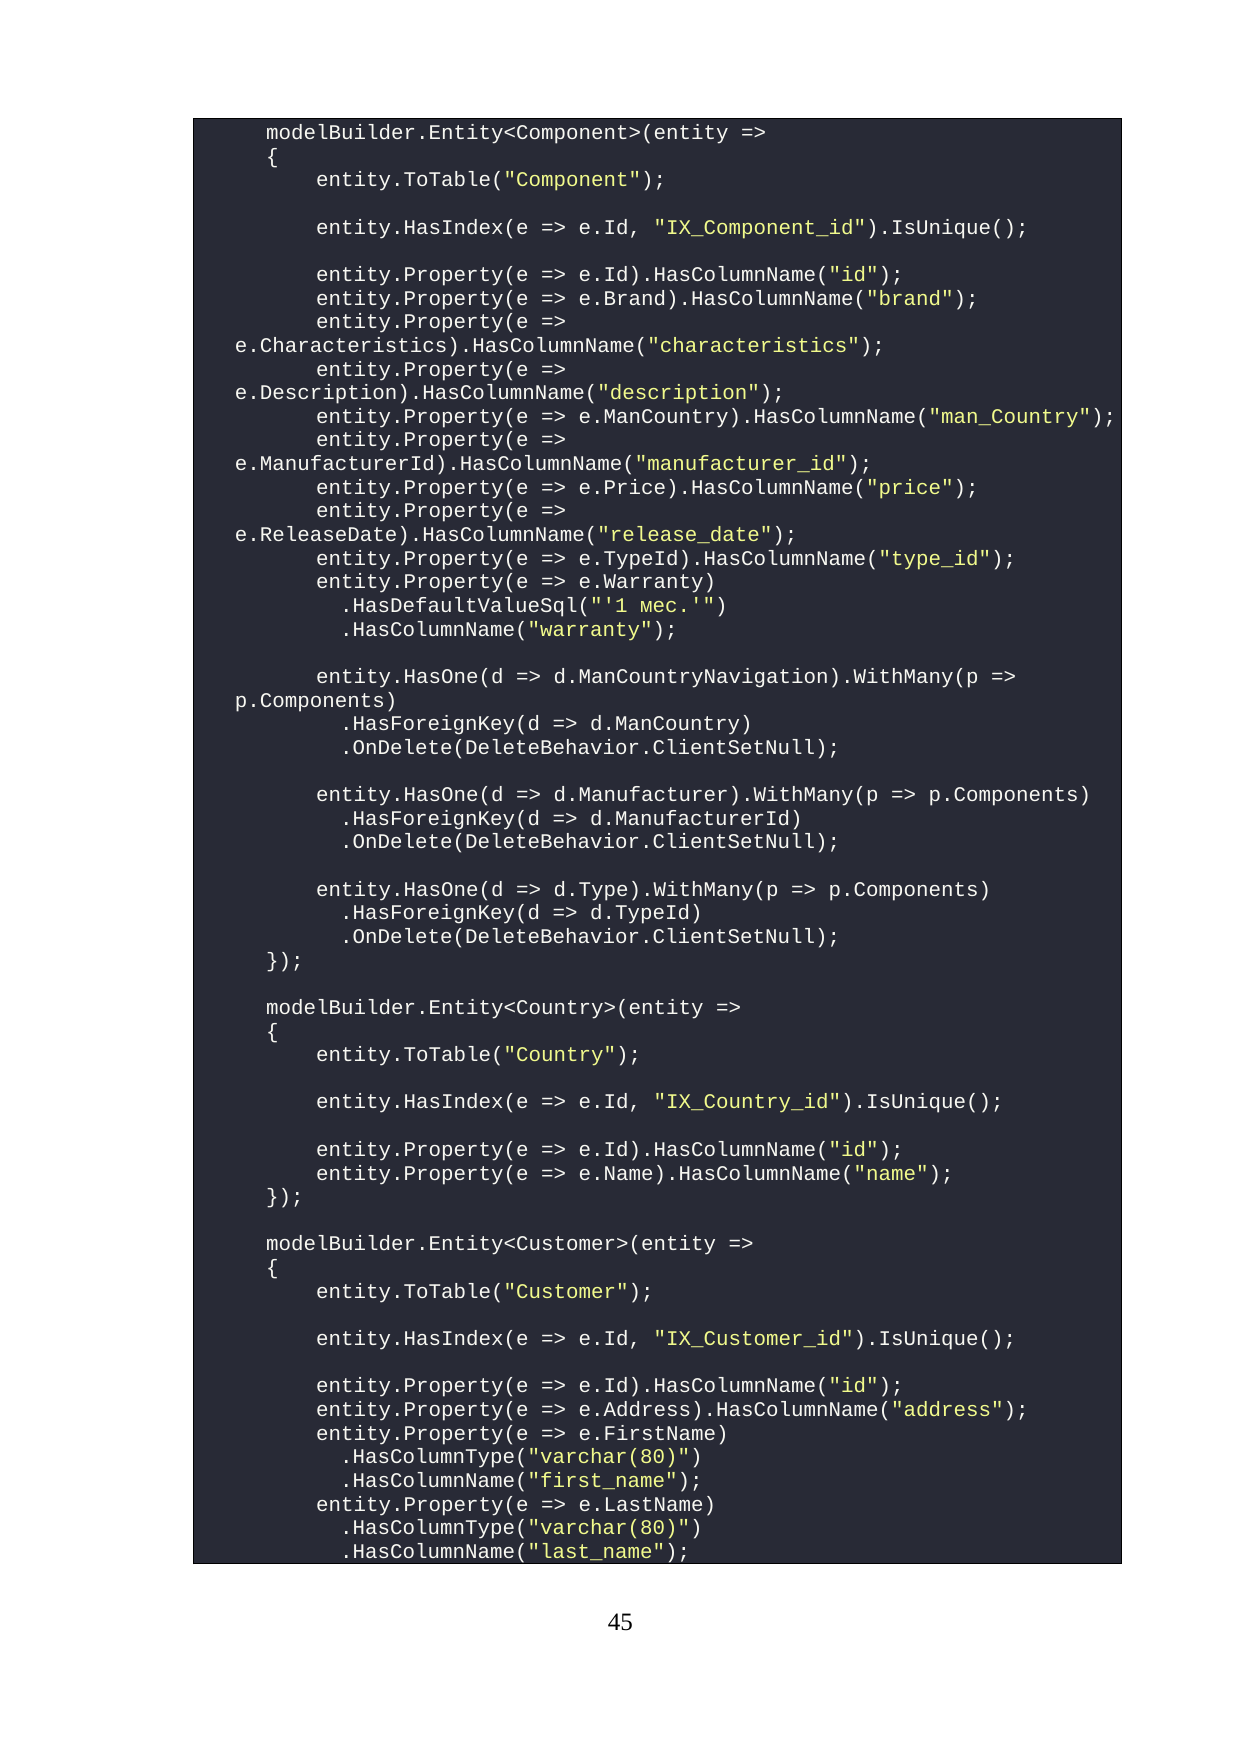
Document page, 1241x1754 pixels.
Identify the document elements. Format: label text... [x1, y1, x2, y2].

list entity.Property(e => e.Id).HasColumnName("id"); [194, 260, 1121, 284]
list { [194, 1017, 1121, 1040]
list entity.Property(e => e.Id).HasColumnName("id"); [194, 1371, 1121, 1395]
list .HasDefaultValueSql("'1 мес.'") [194, 591, 1121, 615]
list .HasColumnType("varchar(80)") [194, 1442, 1121, 1466]
list .HasColumnName("first_name"); [194, 1466, 1121, 1489]
list entity.HasIndex(e => e.Id, "IX_Customer_id").IsUnique(); [194, 1324, 1121, 1348]
list entity.Property(e => e.Description).HasColumnName("description"); [194, 354, 1121, 402]
list { [194, 1253, 1121, 1277]
list entity.HasOne(d => d.Type).WithMany(p => p.Components) [194, 875, 1121, 898]
list { [194, 142, 1121, 165]
list entity.Property(e => e.Brand).HasColumnName("brand"); [194, 284, 1121, 307]
list entity.Property(e => e.ManufacturerId).HasColumnName("manufacturer_id"); [194, 426, 1121, 473]
list entity.Property(e => e.Name).HasColumnName("name"); [194, 1158, 1121, 1182]
list entity.HasOne(d => d.Manufacturer).WithMany(p => p.Components) [194, 780, 1121, 804]
list entity.Property(e => e.TypeId).HasColumnName("type_id"); [194, 544, 1121, 567]
list entity.Property(e => e.ManCountry).HasColumnName("man_Country"); [194, 402, 1121, 426]
list entity.ToTable("Customer"); [194, 1277, 1121, 1300]
list modelBuilder.Entity<Component>(entity => [194, 119, 1121, 142]
list entity.Property(e => e.Price).HasColumnName("price"); [194, 473, 1121, 496]
list entity.Property(e => e.Address).HasColumnName("address"); [194, 1395, 1121, 1419]
list entity.Property(e => e.Id).HasColumnName("id"); [194, 1135, 1121, 1158]
list .HasColumnName("last_name"); [194, 1537, 1121, 1563]
list .HasColumnType("varchar(80)") [194, 1513, 1121, 1537]
list .OnDelete(DeleteBehavior.ClientSetNull); [194, 827, 1121, 851]
list entity.Property(e => e.FirstName) [194, 1419, 1121, 1442]
list .OnDelete(DeleteBehavior.ClientSetNull); [194, 922, 1121, 946]
list entity.HasOne(d => d.ManCountryNavigation).WithMany(p => p.Components) [194, 662, 1121, 709]
list modelBuilder.Entity<Country>(entity => [194, 993, 1121, 1017]
list entity.HasIndex(e => e.Id, "IX_Country_id").IsUnique(); [194, 1088, 1121, 1111]
list entity.Property(e => e.Warranty) [194, 567, 1121, 591]
list entity.Property(e => e.ReleaseDate).HasColumnName("release_date"); [194, 496, 1121, 544]
list entity.ToTable("Component"); [194, 165, 1121, 189]
list modelBuilder.Entity<Customer>(entity => [194, 1229, 1121, 1253]
list entity.Property(e => e.Characteristics).HasColumnName("characteristics"); [194, 307, 1121, 354]
list }); [194, 946, 1121, 969]
list entity.Property(e => e.LastName) [194, 1489, 1121, 1513]
list entity.ToTable("Country"); [194, 1040, 1121, 1064]
list .HasColumnName("warranty"); [194, 615, 1121, 638]
list .HasForeignKey(d => d.ManCountry) [194, 709, 1121, 733]
list }); [194, 1182, 1121, 1206]
list .HasForeignKey(d => d.ManufacturerId) [194, 804, 1121, 827]
list entity.HasIndex(e => e.Id, "IX_Component_id").IsUnique(); [194, 213, 1121, 236]
list .HasForeignKey(d => d.TypeId) [194, 898, 1121, 922]
list .OnDelete(DeleteBehavior.ClientSetNull); [194, 733, 1121, 757]
